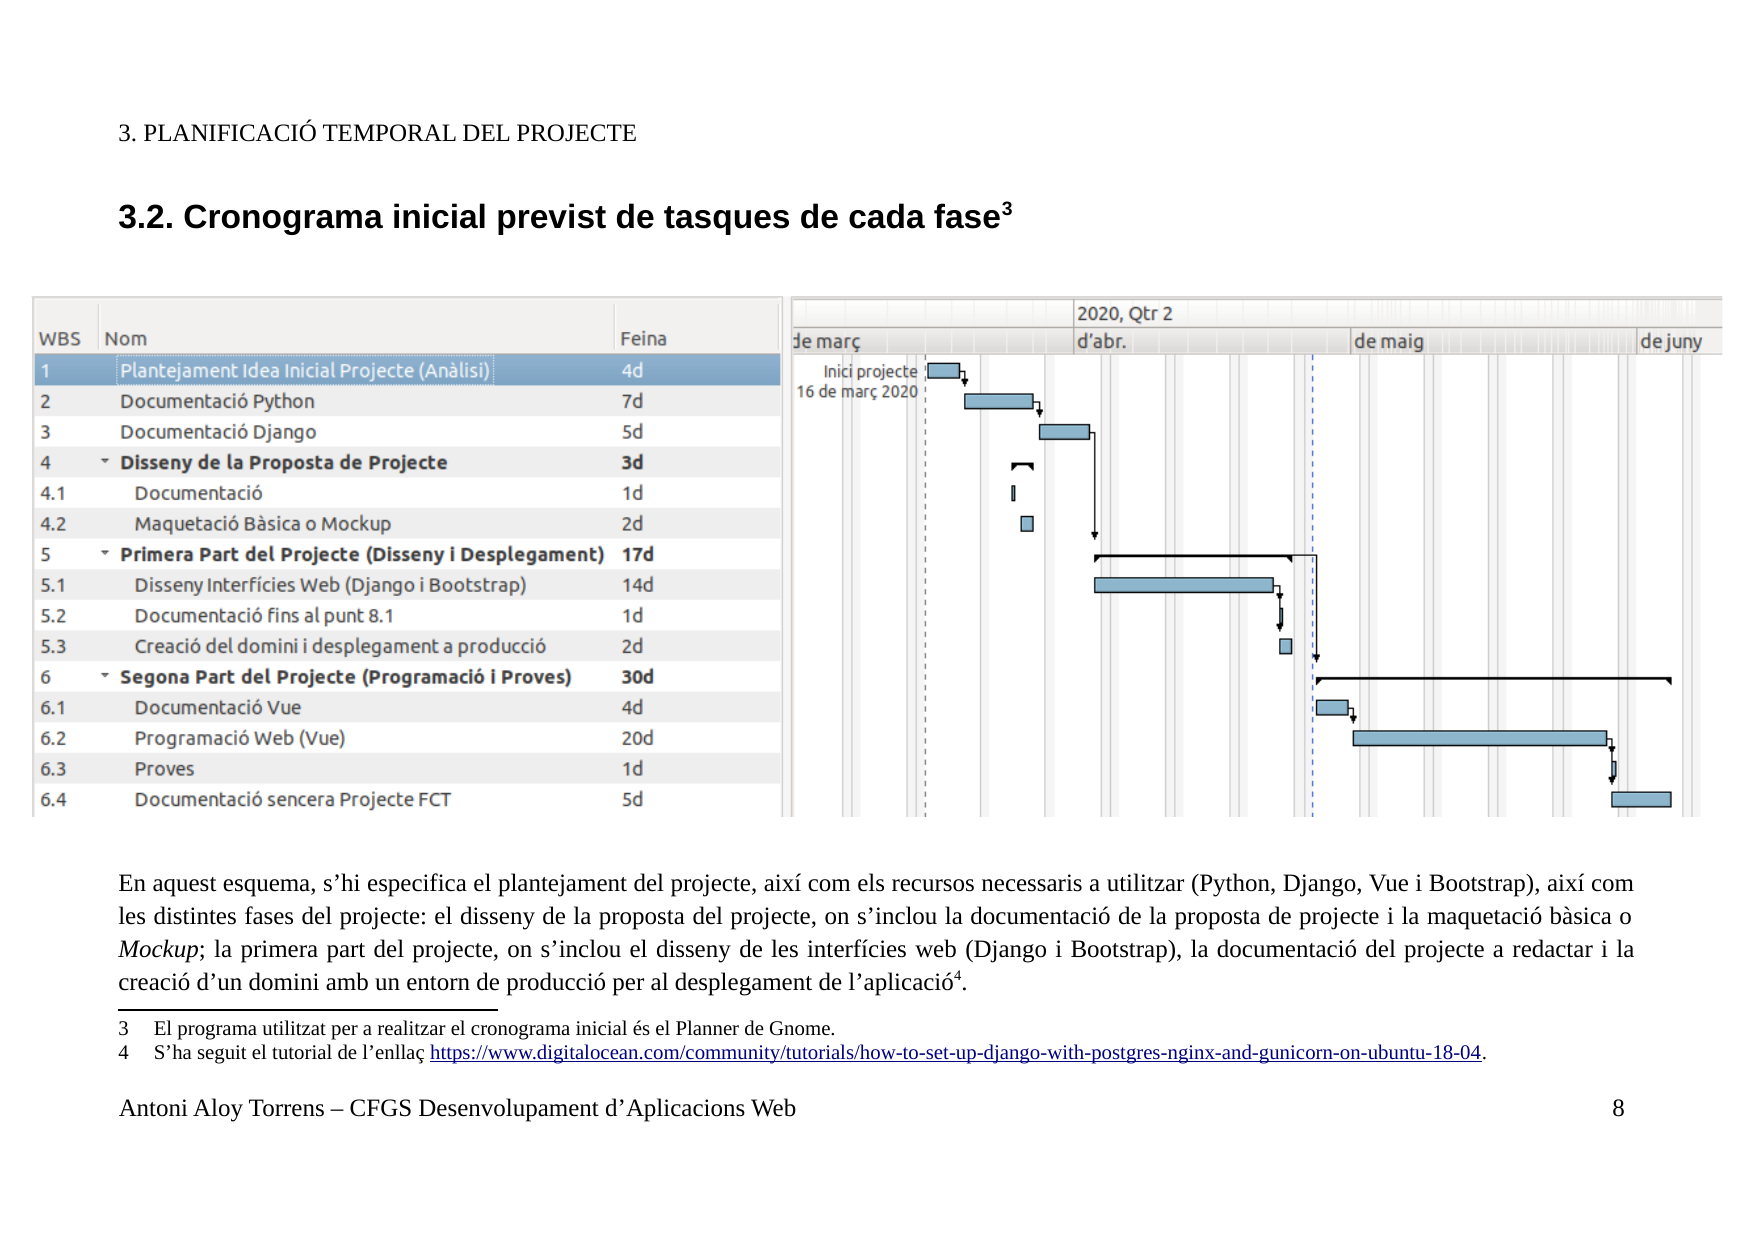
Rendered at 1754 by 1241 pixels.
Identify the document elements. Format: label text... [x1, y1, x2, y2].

picture [31, 296, 1723, 817]
text En aquest esquema, s’hi especifica el plantejament del projecte, així com els recursos necessaris a utilitzar (Python, Django, Vue i Bootstrap), així com les distintes fases del projecte: el disseny de la proposta del projecte, on s’inclou la documentació de la proposta de projecte i la maquetació bàsica o Mockup; la primera part del projecte, on s’inclou el disseny de les interfícies web (Django i Bootstrap), la documentació del projecte a redactar i la creació d’un domini amb un entorn de producció per al desplegament de l’aplicació. [118, 868, 1636, 996]
subtitle 3.2. Cronograma inicial previst de tasques de cada fase [118, 197, 1636, 236]
text El programa utilitzat per a realitzar el cronograma inicial és el Planner de Gnome. [118, 1016, 1636, 1040]
text S’ha seguit el tutorial de l’enllaç https://www.digitalocean.com/community/tutorials/how-to-set-up-django-with-postgres-nginx-and-gunicorn-on-ubuntu-18-04. [118, 1040, 1636, 1064]
